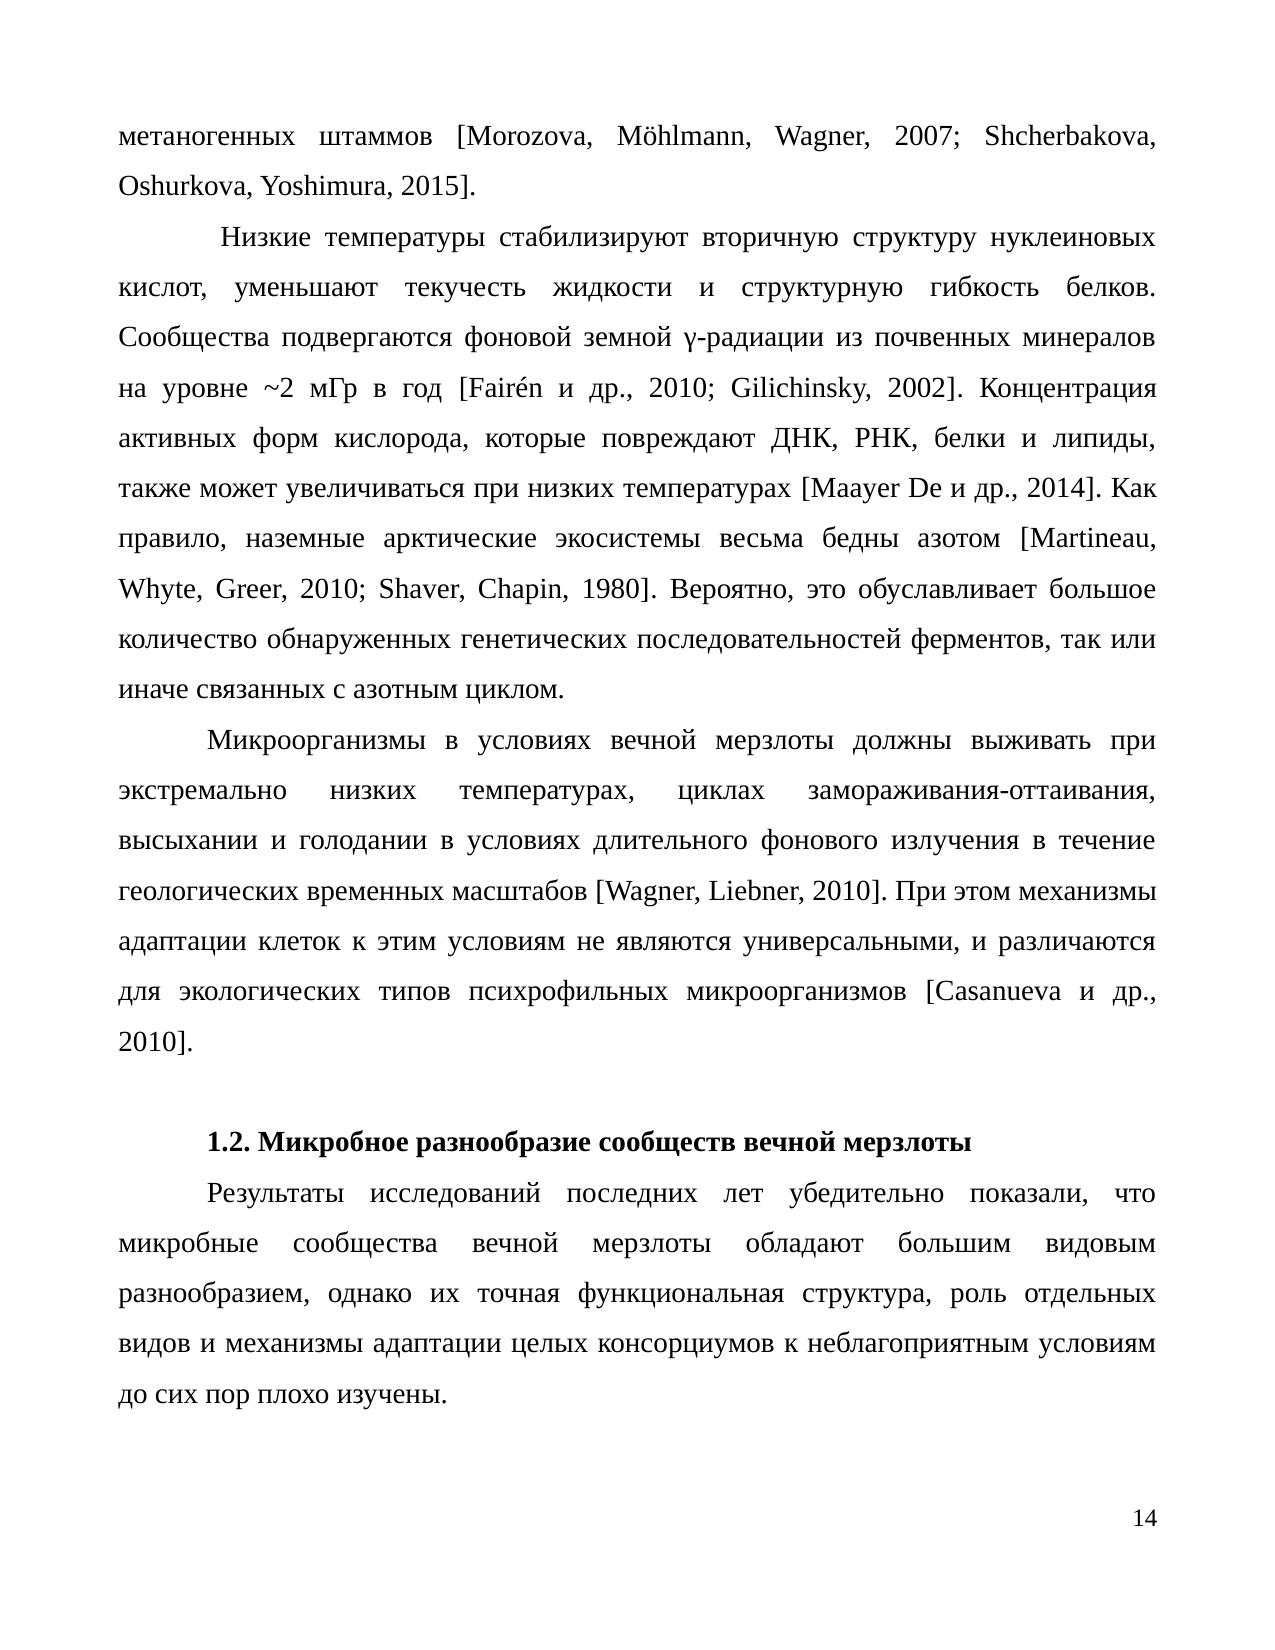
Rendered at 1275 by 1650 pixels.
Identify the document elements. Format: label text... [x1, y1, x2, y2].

text Низкие температуры стабилизируют вторичную структуру нуклеиновых кислот, уменьшают текучесть жидкости и структурную гибкость белков. Сообщества подвергаются фоновой земной γ-радиации из почвенных минералов на уровне ~2 мГр в год [Fairén и др., 2010; Gilichinsky, 2002]⁠. Концентрация активных форм кислорода, которые повреждают ДНК, РНК, белки и липиды, также может увеличиваться при низких температурах [Maayer De и др., 2014]⁠. Как правило, наземные арктические экосистемы весьма бедны азотом [Martineau, Whyte, Greer, 2010; Shaver, Chapin, 1980]⁠. Вероятно, это обуславливает большое количество обнаруженных генетических последовательностей ферментов, так или иначе связанных с азотным циклом. [118, 219, 1157, 705]
text Результаты исследований последних лет убедительно показали, что микробные сообщества вечной мерзлоты обладают большим видовым разнообразием, однако их точная функциональная структура, роль отдельных видов и механизмы адаптации целых консорциумов к неблагоприятным условиям до сих пор плохо изучены. [118, 1175, 1157, 1409]
text метаногенных штаммов [Morozova, Möhlmann, Wagner, 2007; Shcherbakova, Oshurkova, Yoshimura, 2015]⁠. [118, 118, 1157, 202]
text Микроорганизмы в условиях вечной мерзлоты должны выживать при экстремально низких температурах, циклах замораживания-оттаивания, высыхании и голодании в условиях длительного фонового излучения в течение геологических временных масштабов [Wagner, Liebner, 2010]⁠. При этом механизмы адаптации клеток к этим условиям не являются универсальными, и различаются для экологических типов психрофильных микроорганизмов [Casanueva и др., 2010]⁠. [118, 722, 1157, 1057]
text 1.2. Микробное разнообразие сообществ вечной мерзлоты [118, 1124, 1157, 1158]
